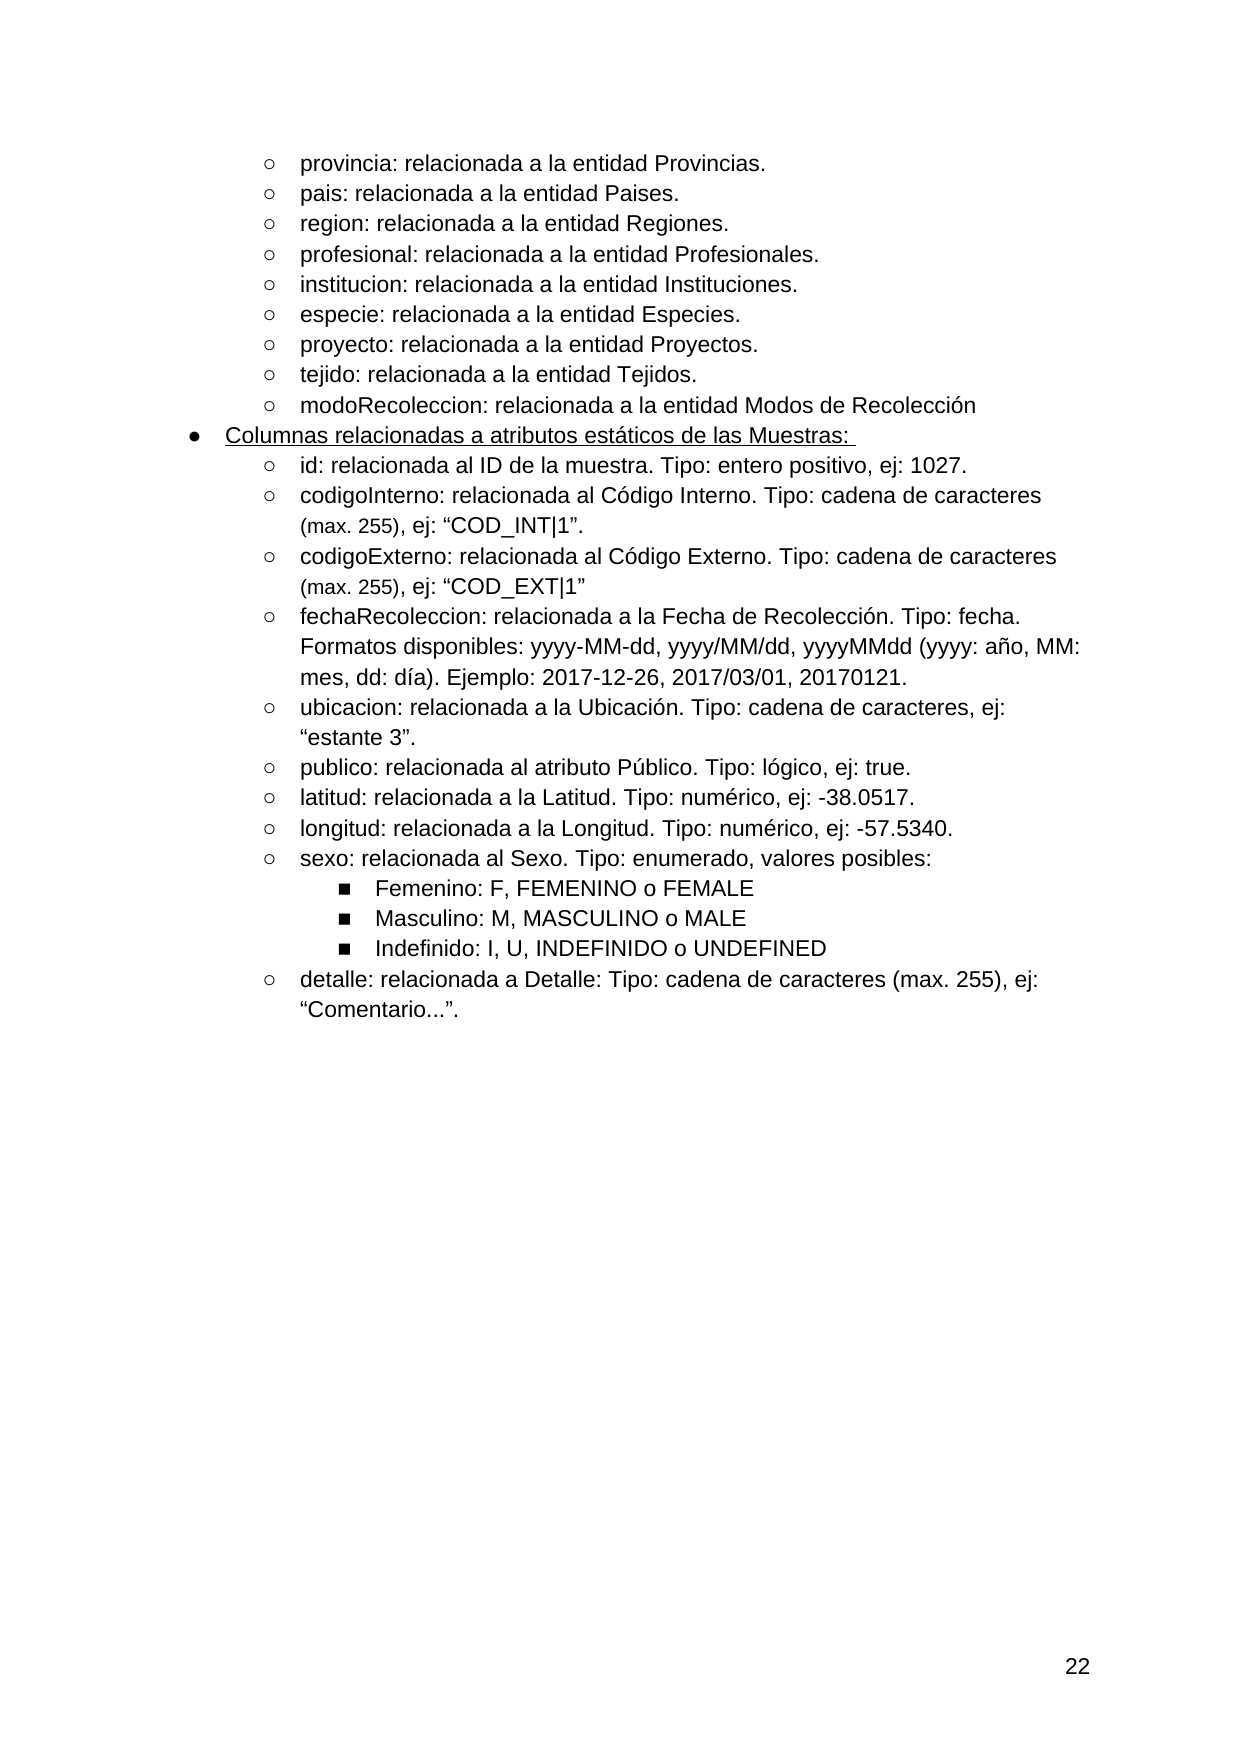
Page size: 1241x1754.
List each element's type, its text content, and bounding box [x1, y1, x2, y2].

list publico: relacionada al atributo Público. Tipo: lógico, ej: true. [262, 754, 1090, 781]
list id: relacionada al ID de la muestra. Tipo: entero positivo, ej: 1027. [262, 452, 1090, 478]
list fechaRecoleccion: relacionada a la Fecha de Recolección. Tipo: fecha. Formatos disponibles: yyyy-MM-dd, yyyy/MM/dd, yyyyMMdd (yyyy: año, MM: mes, dd: día). Ejemplo: 2017-12-26, 2017/03/01, 20170121. [262, 603, 1090, 690]
list proyecto: relacionada a la entidad Proyectos. [262, 331, 1090, 358]
list region: relacionada a la entidad Regiones. [262, 210, 1090, 237]
list profesional: relacionada a la entidad Profesionales. [262, 241, 1090, 267]
list especie: relacionada a la entidad Especies. [262, 301, 1090, 327]
list provincia: relacionada a la entidad Provincias. [262, 150, 1090, 176]
list detalle: relacionada a Detalle: Tipo: cadena de caracteres (max. 255), ej: “Comentario...”. [262, 966, 1090, 1022]
list longitud: relacionada a la Longitud. Tipo: numérico, ej: -57.5340. [262, 814, 1090, 841]
list codigoExterno: relacionada al Código Externo. Tipo: cadena de caracteres (max. 255), ej: “COD_EXT|1” [262, 543, 1090, 599]
list Femenino: F, FEMENINO o FEMALE [337, 875, 1090, 901]
list Indefinido: I, U, INDEFINIDO o UNDEFINED [337, 935, 1090, 962]
list sexo: relacionada al Sexo. Tipo: enumerado, valores posibles: [262, 845, 1090, 871]
list Masculino: M, MASCULINO o MALE [337, 905, 1090, 932]
list Columnas relacionadas a atributos estáticos de las Muestras: [187, 422, 1090, 448]
list institucion: relacionada a la entidad Instituciones. [262, 271, 1090, 297]
list modoRecoleccion: relacionada a la entidad Modos de Recolección [262, 392, 1090, 418]
list latitud: relacionada a la Latitud. Tipo: numérico, ej: -38.0517. [262, 784, 1090, 811]
list pais: relacionada a la entidad Paises. [262, 180, 1090, 207]
list tejido: relacionada a la entidad Tejidos. [262, 361, 1090, 388]
list codigoInterno: relacionada al Código Interno. Tipo: cadena de caracteres (max. 255), ej: “COD_INT|1”. [262, 482, 1090, 539]
list ubicacion: relacionada a la Ubicación. Tipo: cadena de caracteres, ej: “estante 3”. [262, 694, 1090, 750]
